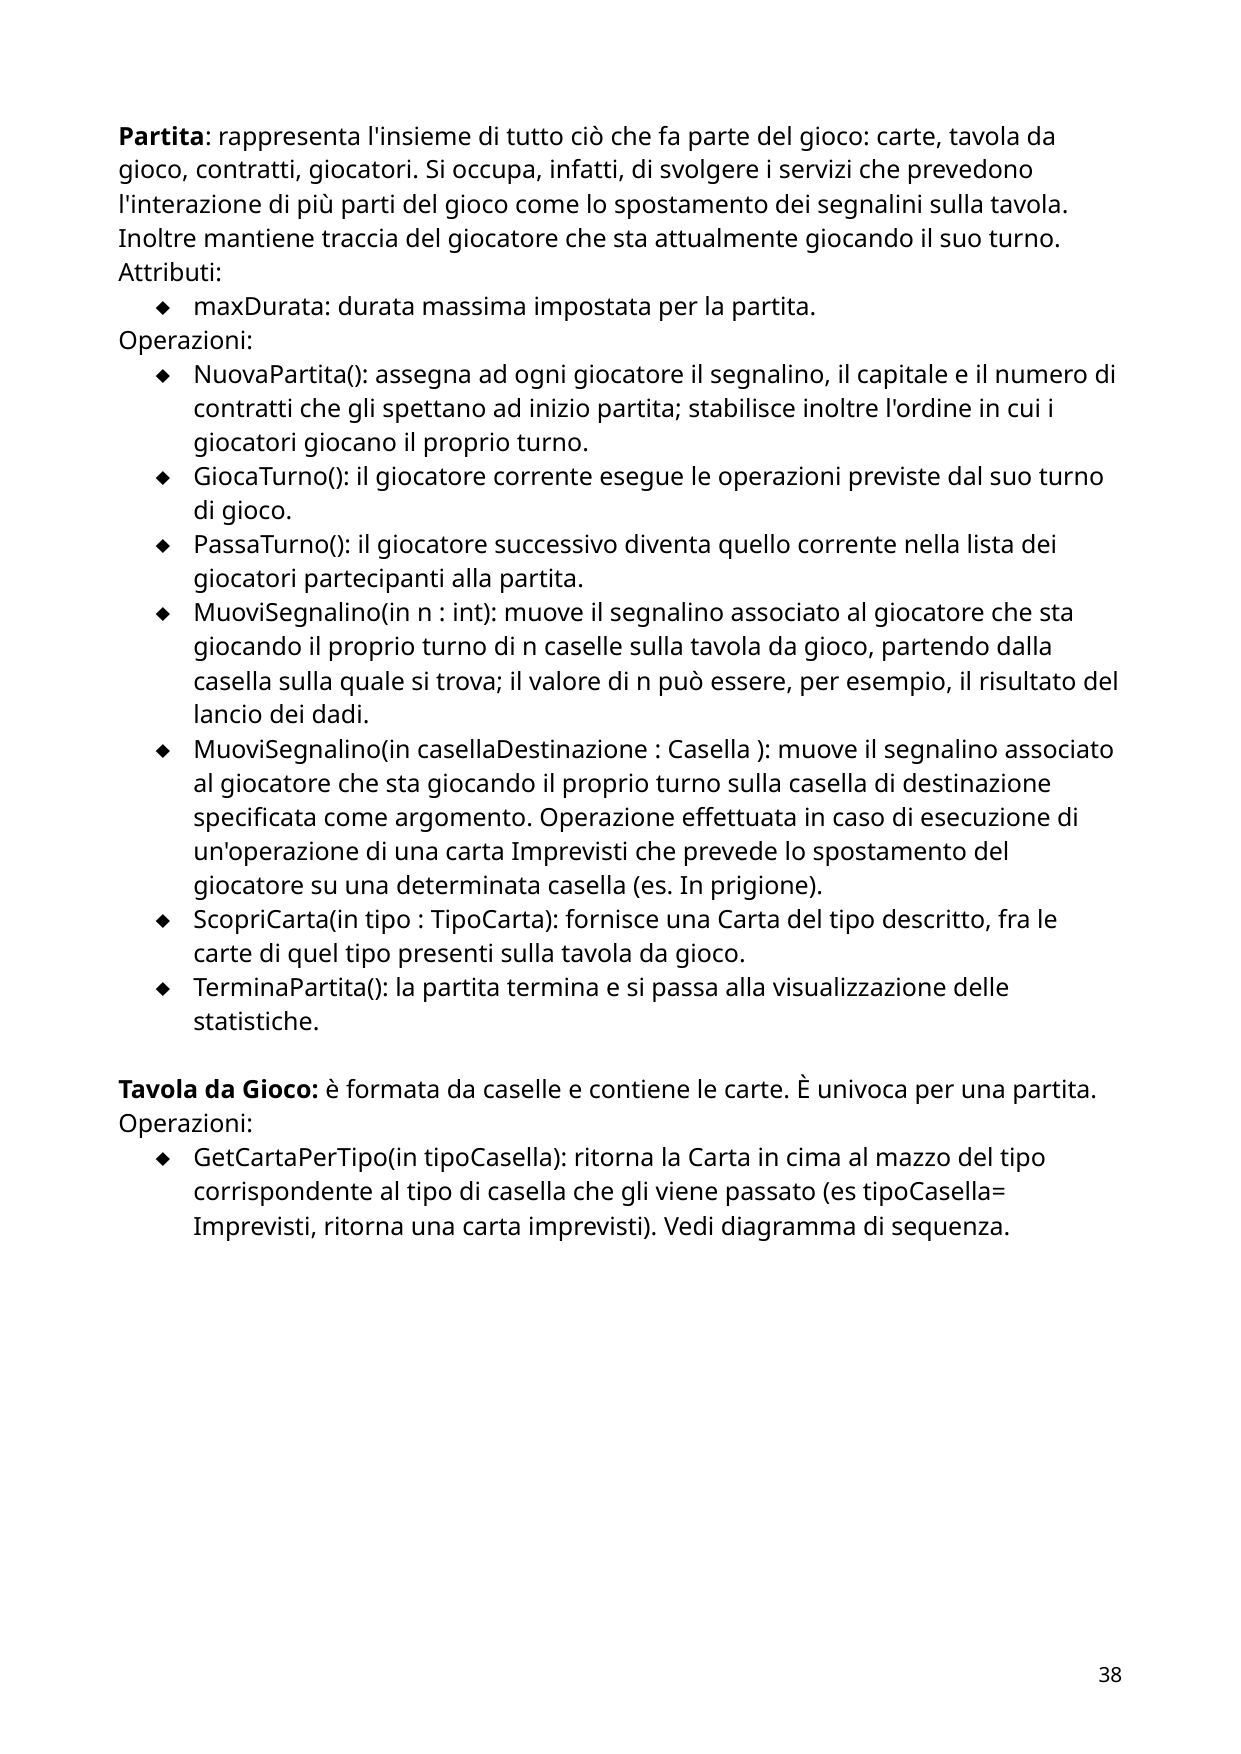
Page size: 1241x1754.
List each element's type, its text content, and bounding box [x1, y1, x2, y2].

list GiocaTurno(): il giocatore corrente esegue le operazioni previste dal suo turno di gioco. [156, 459, 1122, 527]
list NuovaPartita(): assegna ad ogni giocatore il segnalino, il capitale e il numero di contratti che gli spettano ad inizio partita; stabilisce inoltre l'ordine in cui i giocatori giocano il proprio turno. [156, 357, 1122, 459]
list MuoviSegnalino(in casellaDestinazione : Casella ): muove il segnalino associato al giocatore che sta giocando il proprio turno sulla casella di destinazione specificata come argomento. Operazione effettuata in caso di esecuzione di un'operazione di una carta Imprevisti che prevede lo spostamento del giocatore su una determinata casella (es. In prigione). [156, 731, 1122, 902]
text Partita: rappresenta l'insieme di tutto ciò che fa parte del gioco: carte, tavola da gioco, contratti, giocatori. Si occupa, infatti, di svolgere i servizi che prevedono l'interazione di più parti del gioco come lo spostamento dei segnalini sulla tavola. Inoltre mantiene traccia del giocatore che sta attualmente giocando il suo turno. [118, 118, 1122, 254]
text Attributi: [118, 254, 1122, 288]
text Operazioni: [118, 322, 1122, 357]
list ScopriCarta(in tipo : TipoCarta): fornisce una Carta del tipo descritto, fra le carte di quel tipo presenti sulla tavola da gioco. [156, 902, 1122, 970]
text Operazioni: [118, 1106, 1122, 1140]
list TerminaPartita(): la partita termina e si passa alla visualizzazione delle statistiche. [156, 970, 1122, 1038]
list GetCartaPerTipo(in tipoCasella): ritorna la Carta in cima al mazzo del tipo corrispondente al tipo di casella che gli viene passato (es tipoCasella= Imprevisti, ritorna una carta imprevisti). Vedi diagramma di sequenza. [156, 1140, 1122, 1242]
text Tavola da Gioco: è formata da caselle e contiene le carte. È univoca per una partita. [118, 1072, 1122, 1106]
list MuoviSegnalino(in n : int): muove il segnalino associato al giocatore che sta giocando il proprio turno di n caselle sulla tavola da gioco, partendo dalla casella sulla quale si trova; il valore di n può essere, per esempio, il risultato del lancio dei dadi. [156, 595, 1122, 731]
list PassaTurno(): il giocatore successivo diventa quello corrente nella lista dei giocatori partecipanti alla partita. [156, 527, 1122, 595]
list maxDurata: durata massima impostata per la partita. [156, 288, 1122, 322]
